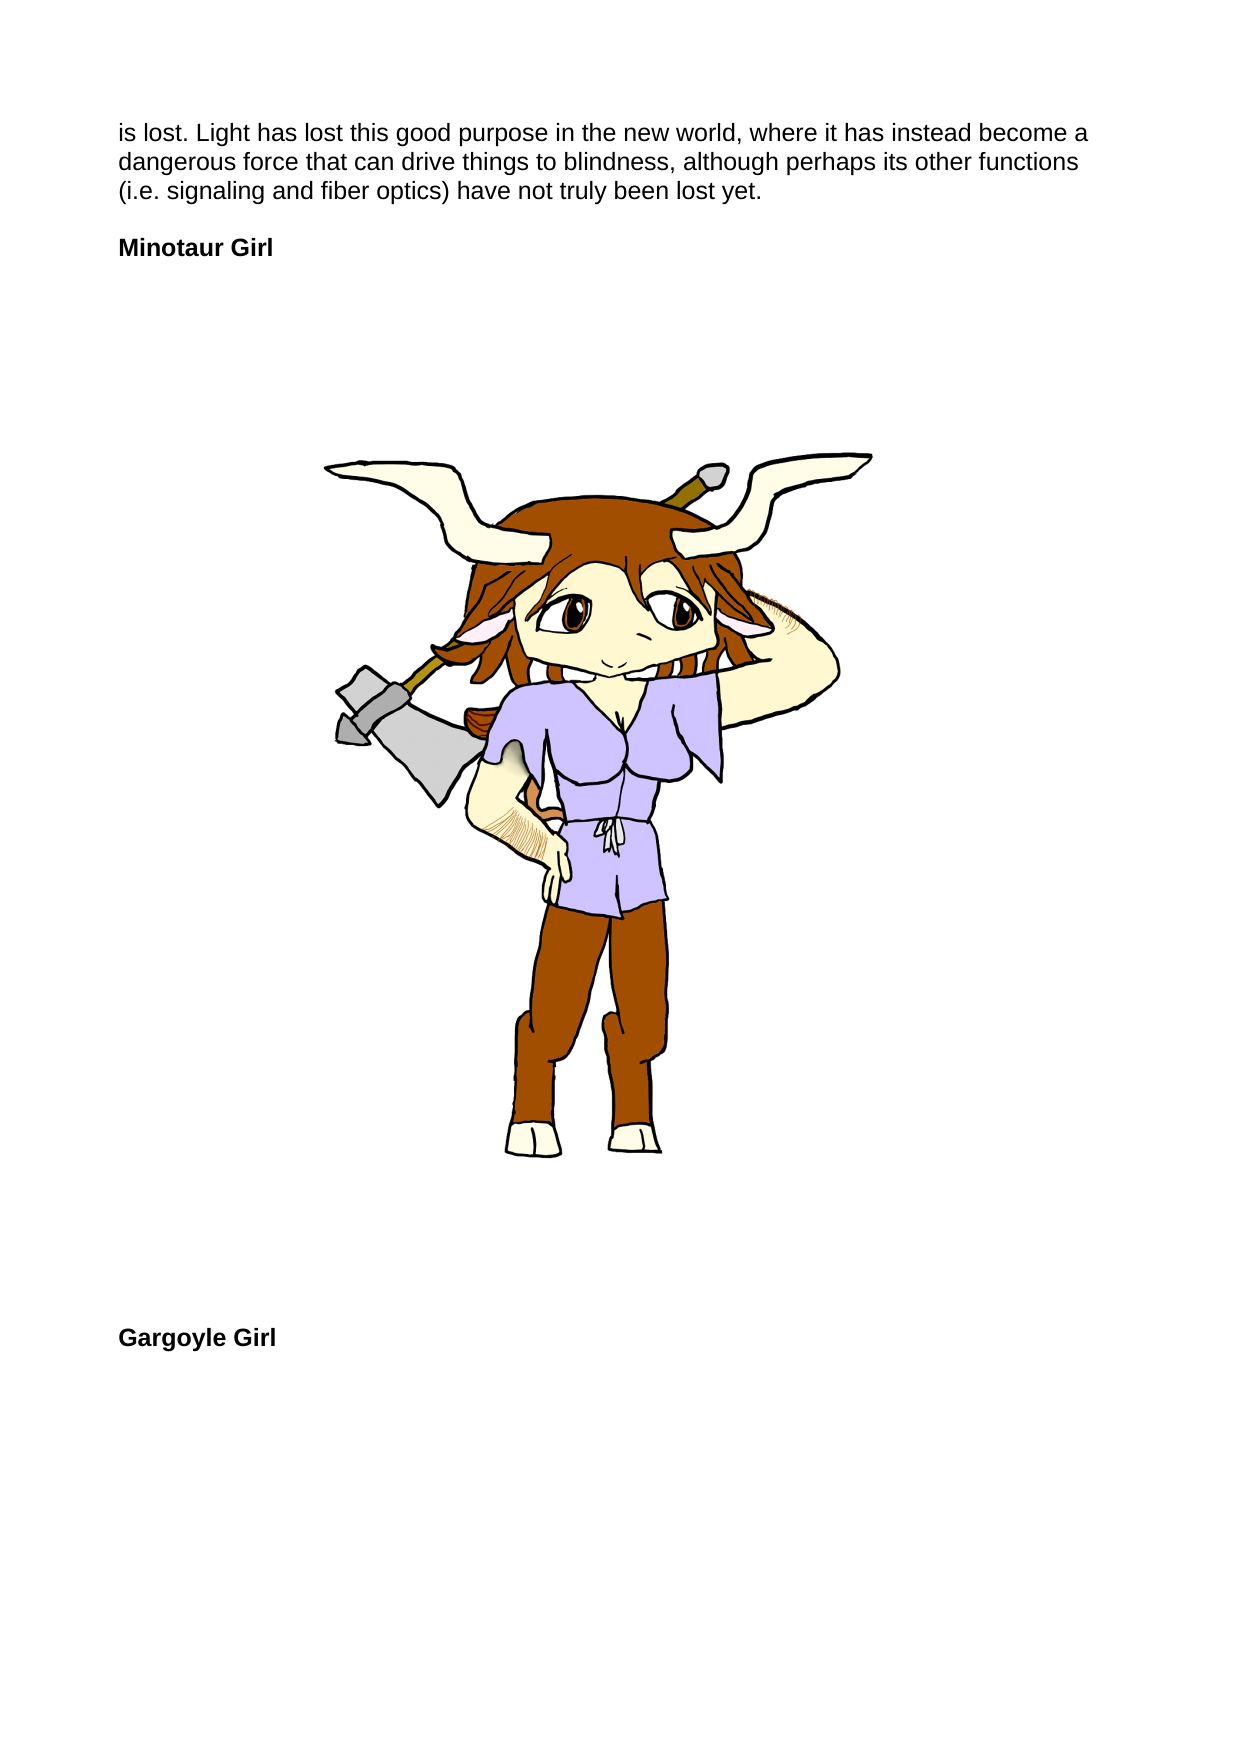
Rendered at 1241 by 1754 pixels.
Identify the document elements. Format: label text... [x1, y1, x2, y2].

text is lost. Light has lost this good purpose in the new world, where it has instead become a dangerous force that can drive things to blindness, although perhaps its other functions (i.e. signaling and fiber optics) have not truly been lost yet. [118, 118, 1122, 204]
picture [118, 261, 1123, 1266]
text Gargoyle Girl [118, 1323, 1122, 1352]
text Minotaur Girl [118, 233, 1122, 261]
